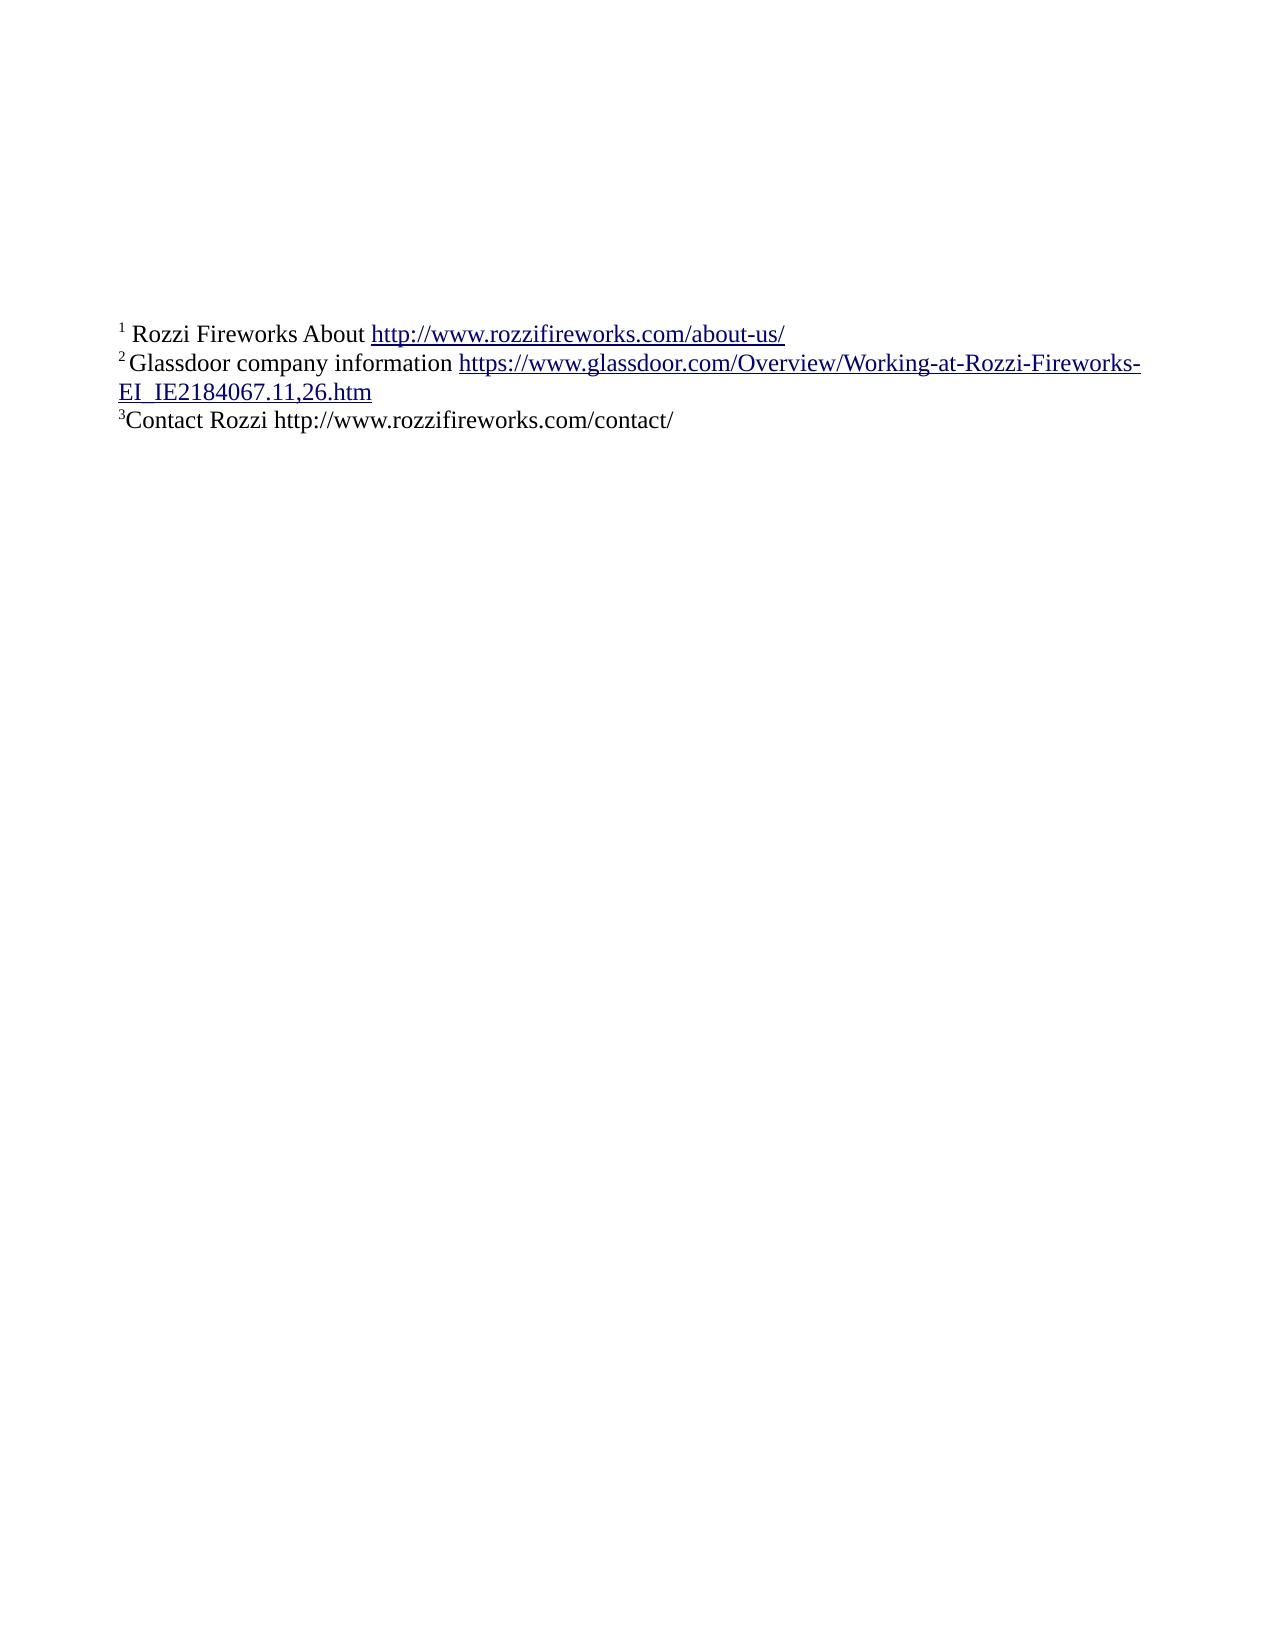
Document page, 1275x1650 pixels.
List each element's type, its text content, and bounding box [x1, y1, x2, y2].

text 1 Rozzi Fireworks About http://www.rozzifireworks.com/about-us/ [118, 319, 1157, 348]
text 3Contact Rozzi http://www.rozzifireworks.com/contact/ [118, 406, 1157, 434]
text 2 Glassdoor company information https://www.glassdoor.com/Overview/Working-at-Rozzi-Fireworks-EI_IE2184067.11,26.htm [118, 348, 1157, 406]
